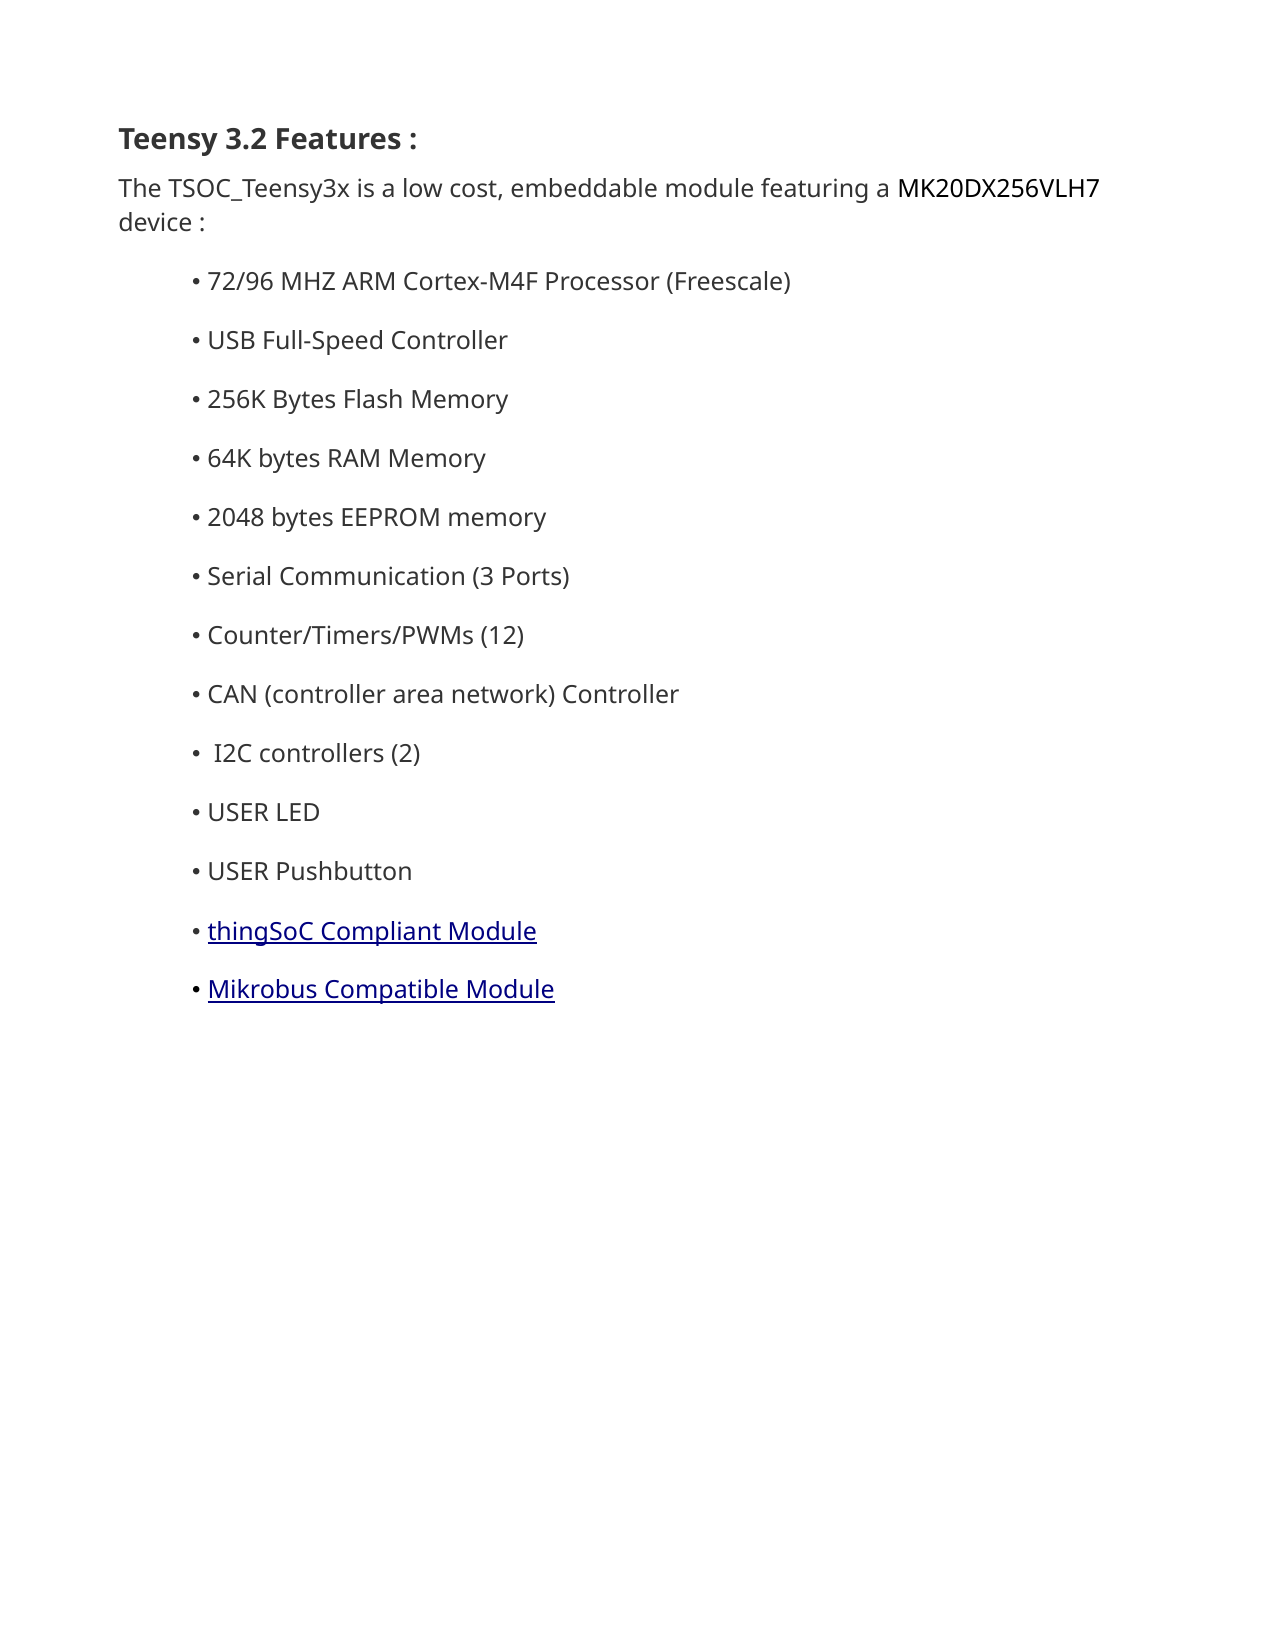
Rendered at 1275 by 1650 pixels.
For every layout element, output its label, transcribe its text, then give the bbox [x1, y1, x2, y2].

list 2048 bytes EEPROM memory [118, 500, 1157, 534]
list USER LED [118, 795, 1157, 829]
text Teensy 3.2 Features : [118, 118, 1157, 158]
list I2C controllers (2) [118, 736, 1157, 770]
list USB Full-Speed Controller [118, 322, 1157, 357]
text The TSOC_Teensy3x is a low cost, embeddable module featuring a MK20DX256VLH7 device : [118, 170, 1157, 238]
list Mikrobus Compatible Module [118, 972, 1157, 1006]
list 64K bytes RAM Memory [118, 441, 1157, 475]
list USER Pushbutton [118, 854, 1157, 888]
list Serial Communication (3 Ports) [118, 559, 1157, 593]
list thingSoC Compliant Module [118, 913, 1157, 947]
list Counter/Timers/PWMs (12) [118, 618, 1157, 652]
list 72/96 MHZ ARM Cortex-M4F Processor (Freescale) [118, 263, 1157, 297]
list 256K Bytes Flash Memory [118, 382, 1157, 416]
list CAN (controller area network) Controller [118, 677, 1157, 711]
